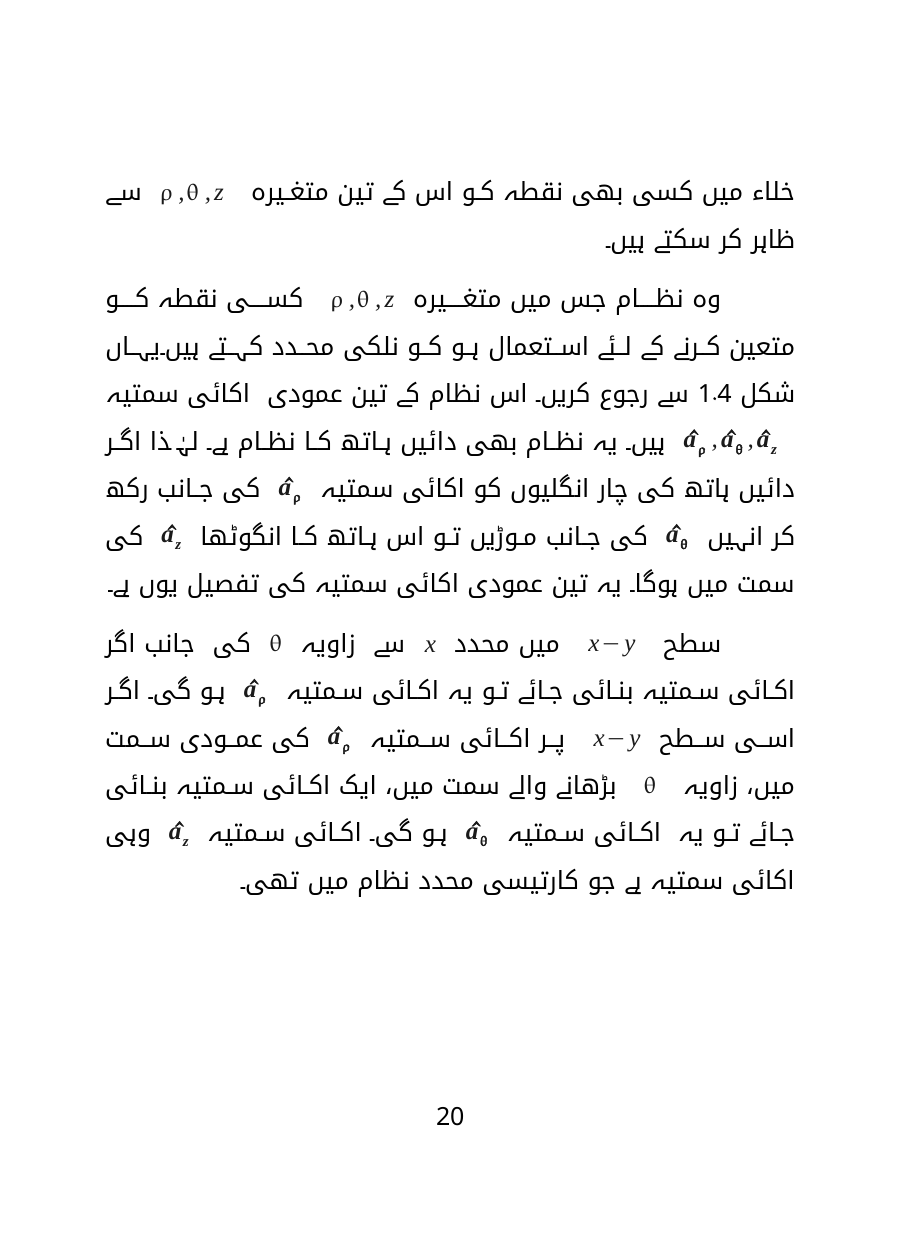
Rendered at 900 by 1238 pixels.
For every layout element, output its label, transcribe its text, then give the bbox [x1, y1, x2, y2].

text وہ نظام جس میں متغیرہ کسی نقطہ کو متعین کرنے کے لئے استعمال ہو کو نلکی محدد کہتے ہیں۔یہاں شکل 1.4 سے رجوع کریں۔ اس نظام کے تین عمودی اکائی سمتیہ ہیں۔ یہ نظام بھی دائیں ہاتھ کا نظام ہے۔ لہٰذا اگر دائیں ہاتھ کی چار انگلیوں کو اکائی سمتیہکی جانب رکھ کر انہیںکی جانب موڑیں تو اس ہاتھ کا انگوٹھاکی سمت میں ہوگا۔ یہ تین عمودی اکائی سمتیہ کی تفصیل یوں ہے۔ [105, 276, 795, 608]
text سطح میں محددسے زاویہکی جانب اگر اکائی سمتیہ بنائی جائے تو یہ اکائی سمتیہہو گی۔ اگر اسی سطح پر اکائی سمتیہکی عمودی سمت میں، زاویہ بڑھانے والے سمت میں، ایک اکائی سمتیہ بنائی جائے تو یہ اکائی سمتیہہو گی۔ اکائی سمتیہوہی اکائی سمتیہ ہے جو کارتیسی محدد نظام میں تھی۔ [105, 620, 795, 904]
text لہٰذا ہم نقطہ کو متغیرہکی جگہ متغیرہکی مدد سے یوں لکھ سکتے ہیں۔ لہٰذا ہم خلاء میں کسی بھی نقطہ کو اس کے تین متغیرہ سے ظاہر کر سکتے ہیں۔ [105, 168, 795, 263]
